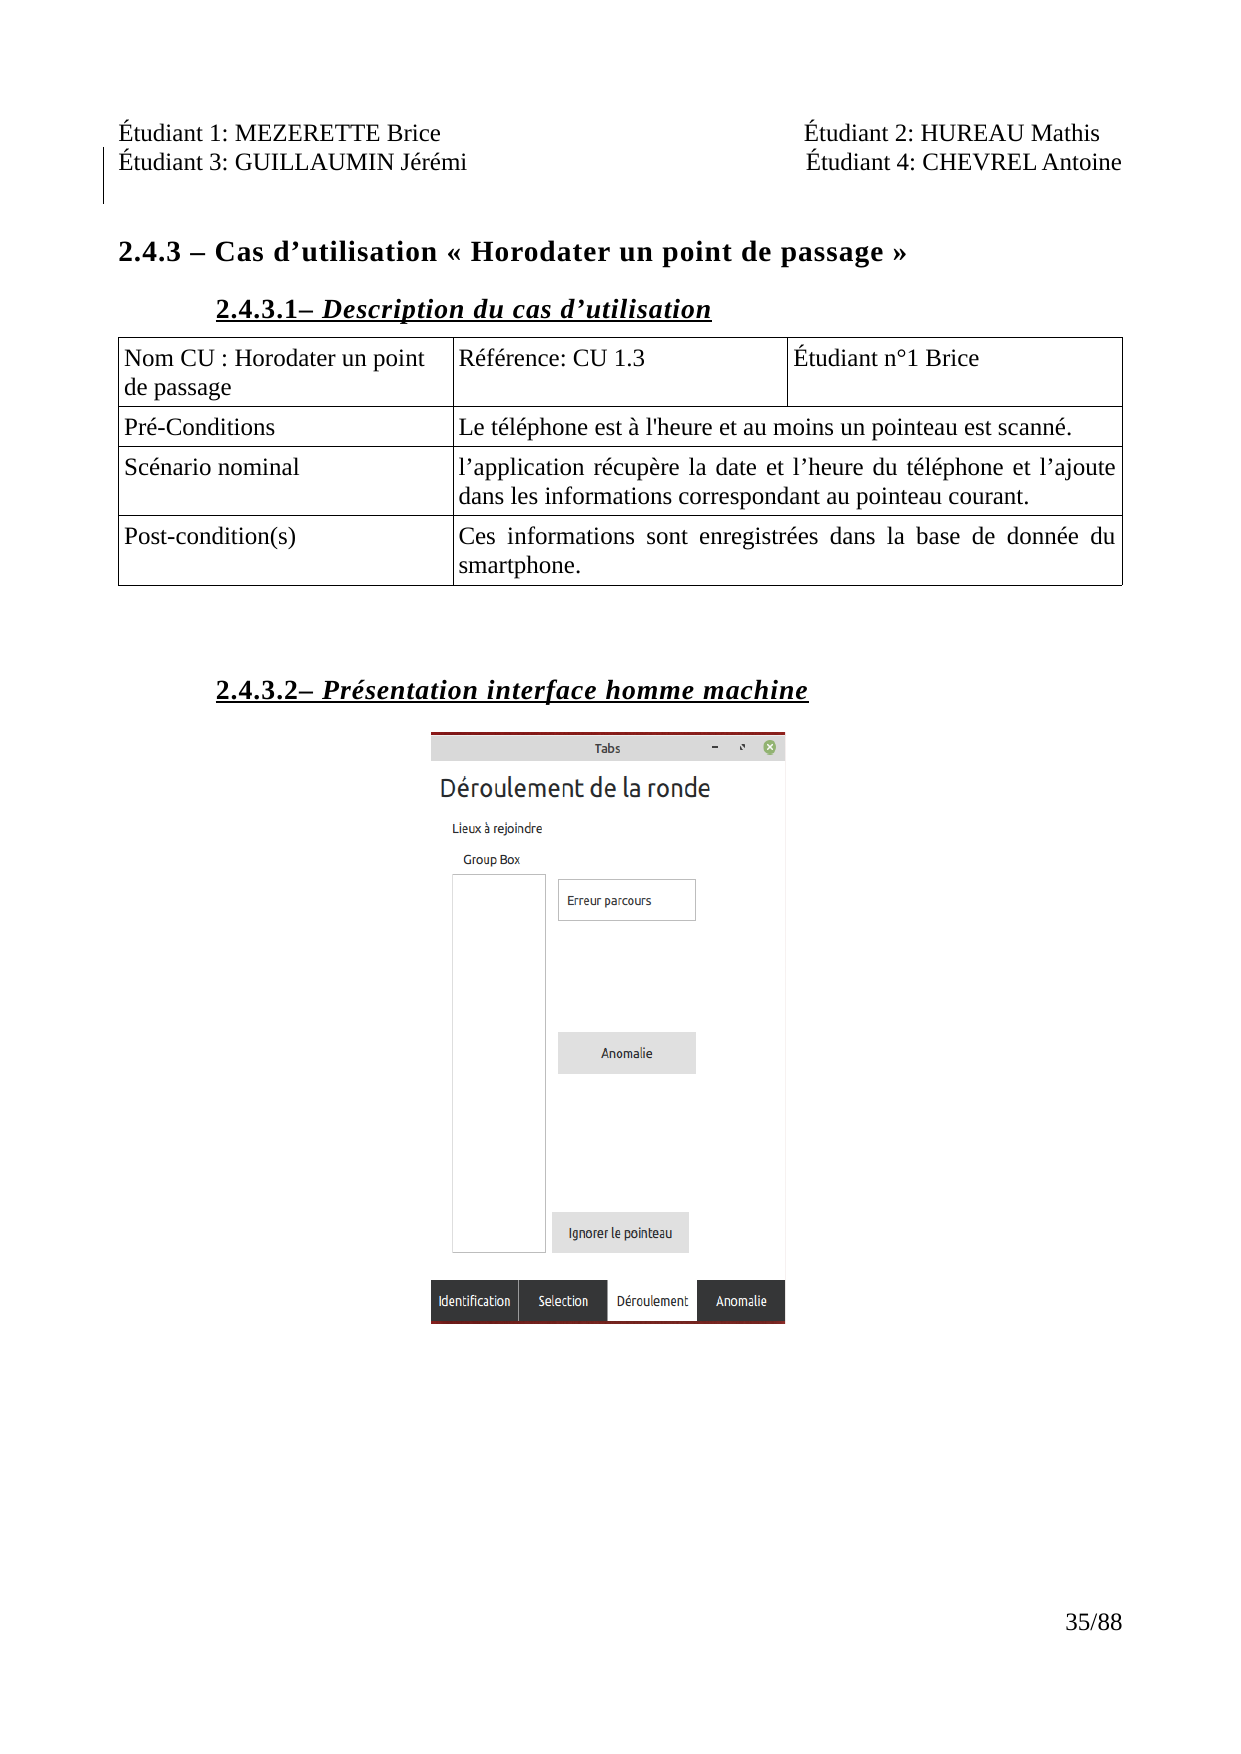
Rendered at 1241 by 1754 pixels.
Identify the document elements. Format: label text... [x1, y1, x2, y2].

table_header Étudiant n°1 Brice [788, 338, 1122, 406]
picture [431, 732, 786, 1324]
table_cell Scénario nominal [119, 447, 453, 515]
table_cell Pré-Conditions [119, 407, 453, 446]
table_cell Le téléphone est à l'heure et au moins un pointeau est scanné. [454, 407, 1122, 446]
table_cell Ces informations sont enregistrées dans la base de donnée du smartphone. [454, 516, 1122, 584]
subtitle 2.4.3.2– Présentation interface homme machine [118, 673, 1122, 705]
table_cell l’application récupère la date et l’heure du téléphone et l’ajoute dans les informations correspondant au pointeau courant. [454, 447, 1122, 515]
table_cell Post-condition(s) [119, 516, 453, 584]
table_header Référence: CU 1.3 [454, 338, 787, 406]
subtitle 2.4.3.1– Description du cas d’utilisation [118, 293, 1122, 324]
table_header Nom CU : Horodater un point de passage [119, 338, 453, 406]
subtitle 2.4.3 – Cas d’utilisation « Horodater un point de passage » [118, 234, 1122, 268]
